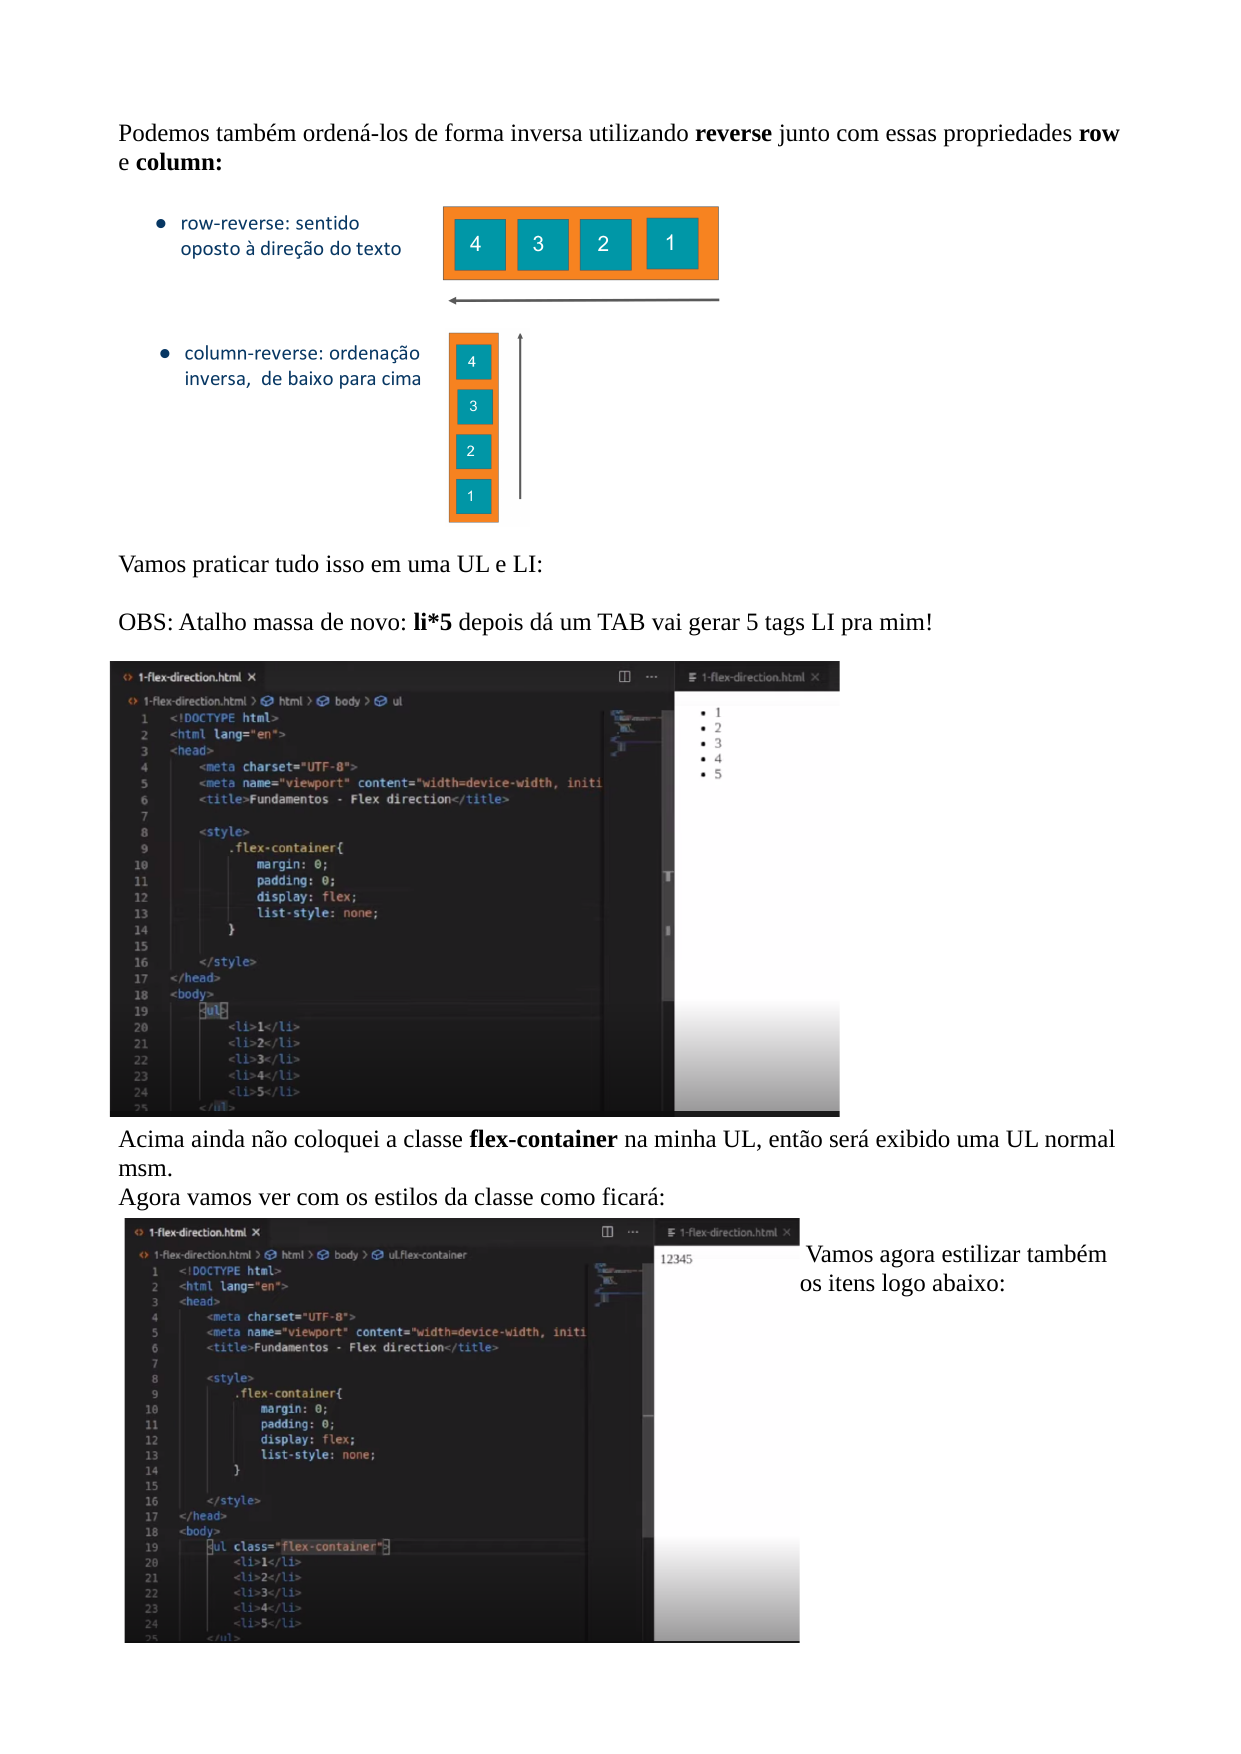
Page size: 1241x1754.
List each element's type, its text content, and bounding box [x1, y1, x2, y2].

picture [445, 328, 530, 527]
text Podemos também ordená-los de forma inversa utilizando reverse junto com essas propriedades row e column: [118, 118, 1122, 176]
text OBS: Atalho massa de novo: li*5 depois dá um TAB vai gerar 5 tags LI pra mim! [118, 607, 1122, 636]
picture [151, 330, 428, 402]
text Vamos praticar tudo isso em uma UL e LI: [118, 549, 1122, 578]
picture [142, 183, 731, 315]
picture [109, 661, 840, 1117]
picture [124, 1218, 800, 1643]
text Vamos agora estilizar também os itens logo abaixo: [800, 1239, 1122, 1297]
text Agora vamos ver com os estilos da classe como ficará: [118, 1182, 1122, 1211]
text Acima ainda não coloquei a classe flex-container na minha UL, então será exibido uma UL normal msm. [118, 1124, 1122, 1182]
